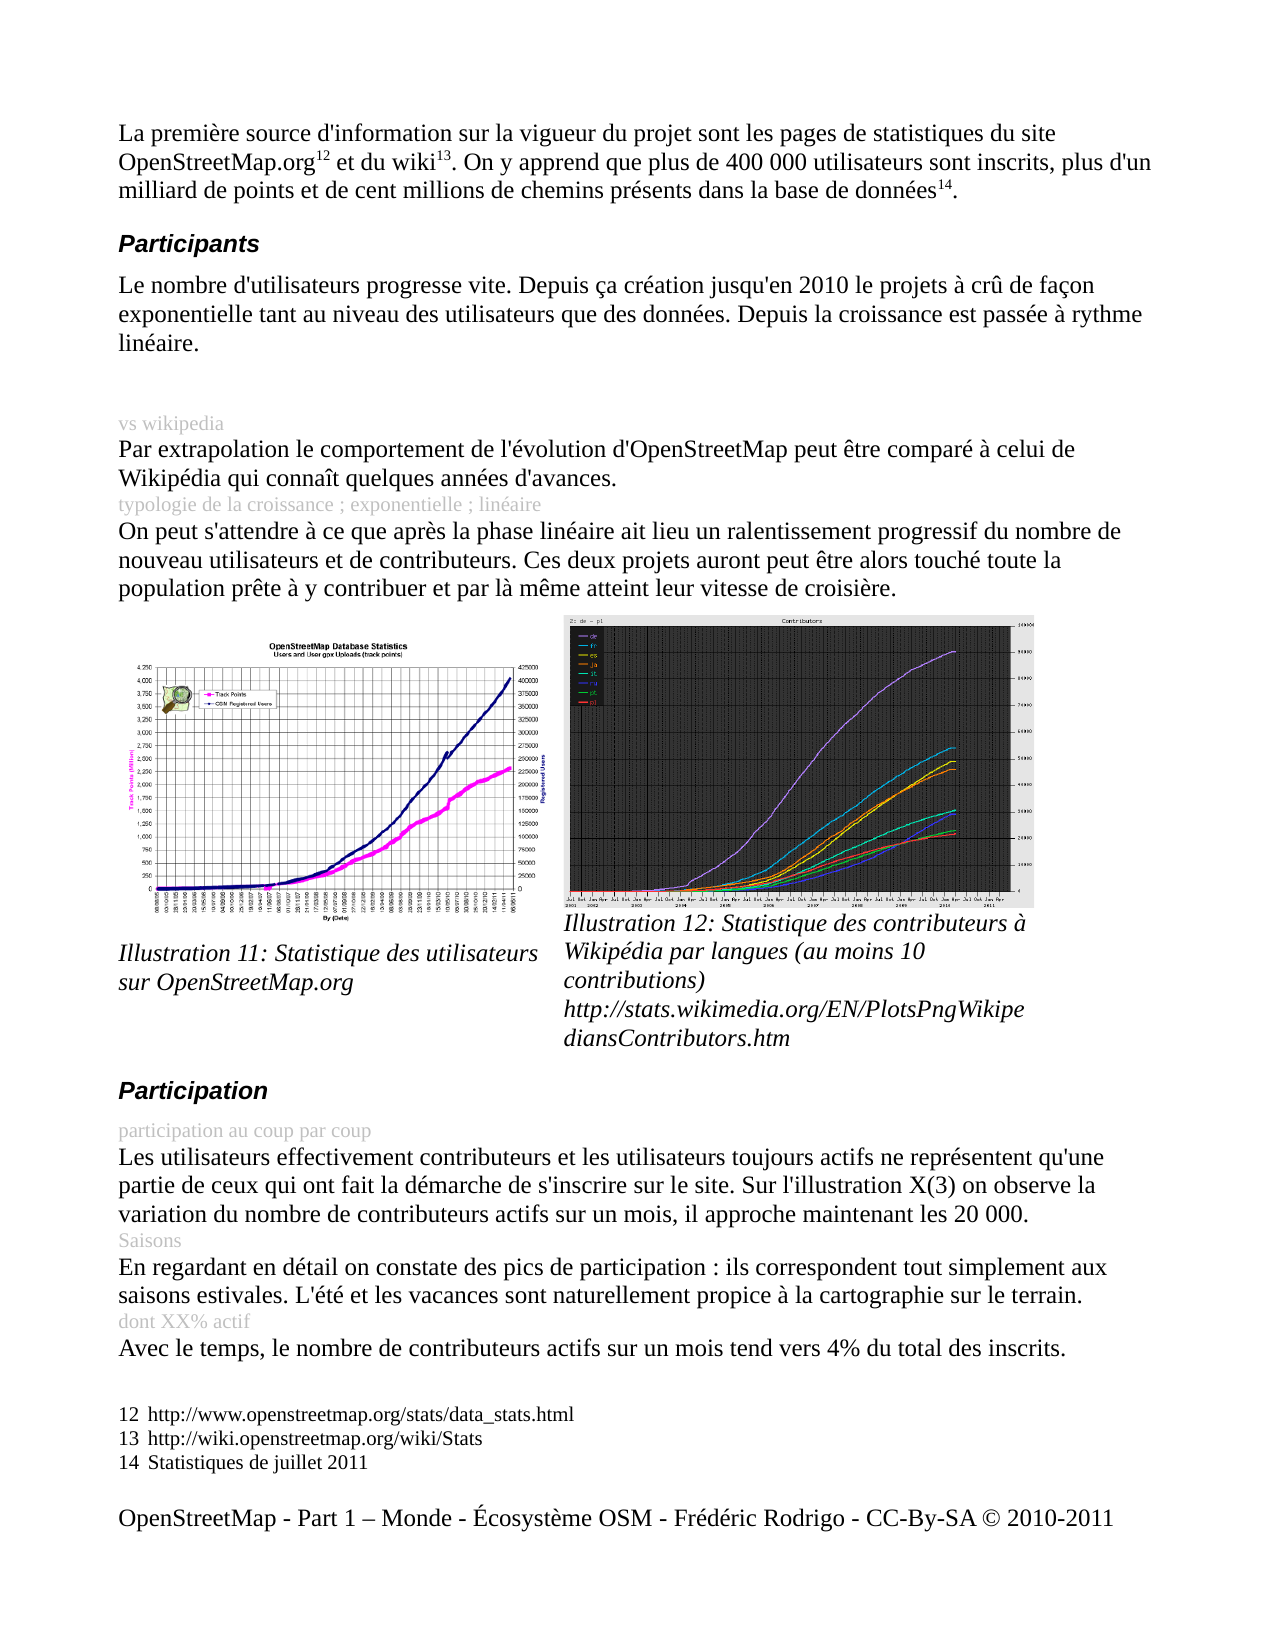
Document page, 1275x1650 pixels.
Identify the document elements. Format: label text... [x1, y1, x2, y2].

text En regardant en détail on constate des pics de participation : ils correspondent tout simplement aux saisons estivales. L'été et les vacances sont naturellement propice à la cartographie sur le terrain. [118, 1252, 1157, 1309]
subtitle Participants [118, 229, 1157, 258]
text Statistiques de juillet 2011 [118, 1449, 1157, 1474]
text http://www.openstreetmap.org/stats/data_stats.html [118, 1401, 1157, 1426]
subtitle Participation [118, 1076, 1157, 1105]
text http://wiki.openstreetmap.org/wiki/Stats [118, 1426, 1157, 1449]
text Le nombre d'utilisateurs progresse vite. Depuis ça création jusqu'en 2010 le projets à crû de façon exponentielle tant au niveau des utilisateurs que des données. Depuis la croissance est passée à rythme linéaire. [118, 270, 1157, 357]
text Avec le temps, le nombre de contributeurs actifs sur un mois tend vers 4% du total des inscrits. [118, 1333, 1157, 1362]
text On peut s'attendre à ce que après la phase linéaire ait lieu un ralentissement progressif du nombre de nouveau utilisateurs et de contributeurs. Ces deux projets auront peut être alors touché toute la population prête à y contribuer et par là même atteint leur vitesse de croisière. [118, 516, 1157, 602]
text Les utilisateurs effectivement contributeurs et les utilisateurs toujours actifs ne représentent qu'une partie de ceux qui ont fait la démarche de s'inscrire sur le site. Sur l'illustration X(3) on observe la variation du nombre de contributeurs actifs sur un mois, il approche maintenant les 20 000. [118, 1142, 1157, 1228]
text dont XX% actif [118, 1309, 1157, 1333]
text Saisons [118, 1228, 1157, 1252]
text participation au coup par coup [118, 1117, 1157, 1142]
text typologie de la croissance ; exponentielle ; linéaire [118, 492, 1157, 516]
picture [118, 615, 1035, 938]
text Illustration 11: Statistique des utilisateurs sur OpenStreetMap.org [118, 938, 563, 995]
text La première source d'information sur la vigueur du projet sont les pages de statistiques du site OpenStreetMap.org et du wiki. On y apprend que plus de 400 000 utilisateurs sont inscrits, plus d'un milliard de points et de cent millions de chemins présents dans la base de données. [118, 118, 1157, 204]
text Illustration 12: Statistique des contributeurs à Wikipédia par langues (au moins 10 contributions) http://stats.wikimedia.org/EN/PlotsPngWikipediansContributors.htm [563, 908, 1034, 1051]
text vs wikipedia [118, 410, 1157, 434]
text Par extrapolation le comportement de l'évolution d'OpenStreetMap peut être comparé à celui de Wikipédia qui connaît quelques années d'avances. [118, 434, 1157, 492]
